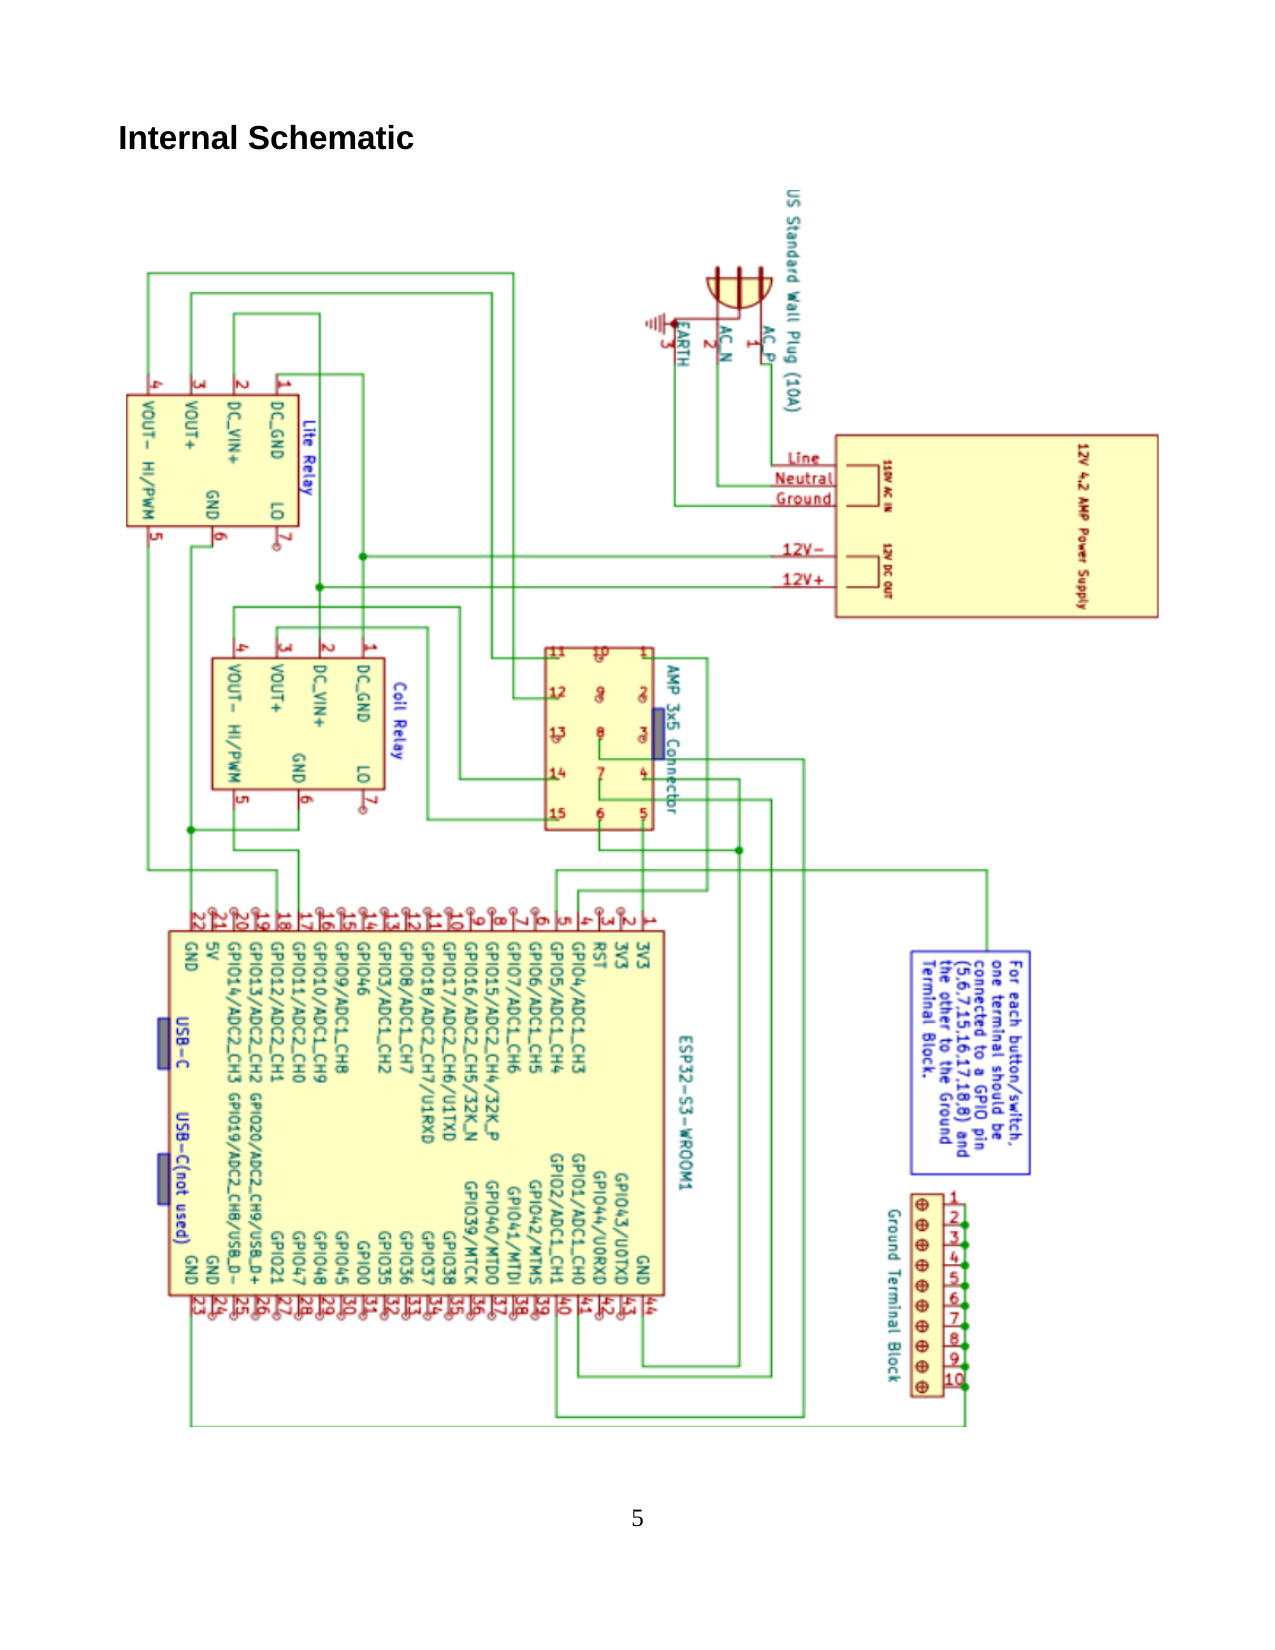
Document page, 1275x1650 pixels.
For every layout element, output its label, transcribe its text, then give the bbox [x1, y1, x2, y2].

subtitle Internal Schematic [118, 118, 1157, 157]
